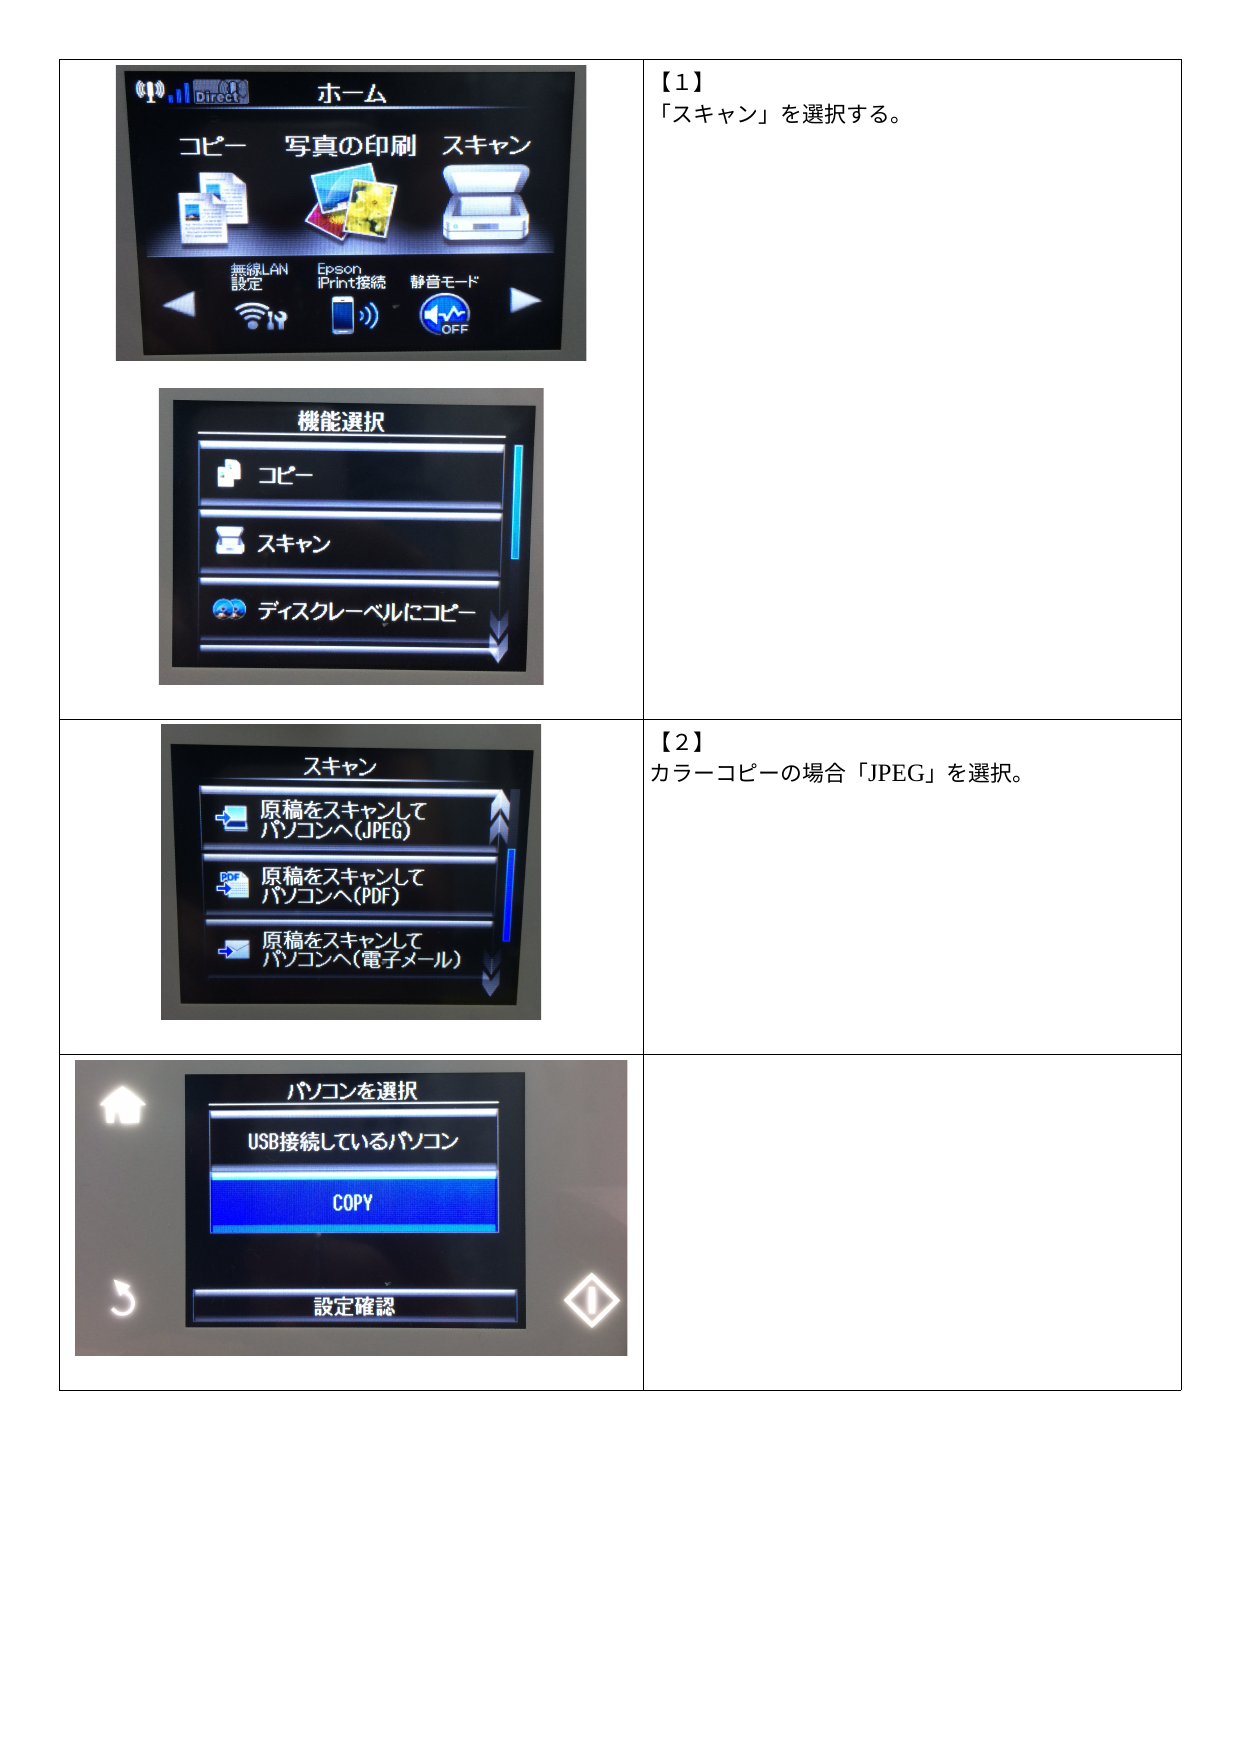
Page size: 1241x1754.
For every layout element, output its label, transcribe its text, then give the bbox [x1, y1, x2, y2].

picture [75, 1231, 628, 1336]
table_header 【１】 「スキャン」を選択する。 [644, 60, 1181, 719]
table_cell [644, 1055, 1181, 1390]
picture [158, 545, 544, 655]
table_cell 【２】 カラーコピーの場合「JPEG」を選択。 [644, 720, 1181, 1054]
table_cell [60, 1055, 643, 1390]
table_cell [60, 720, 643, 1054]
table_header [60, 60, 643, 719]
picture [161, 829, 542, 1008]
picture [115, 126, 587, 249]
